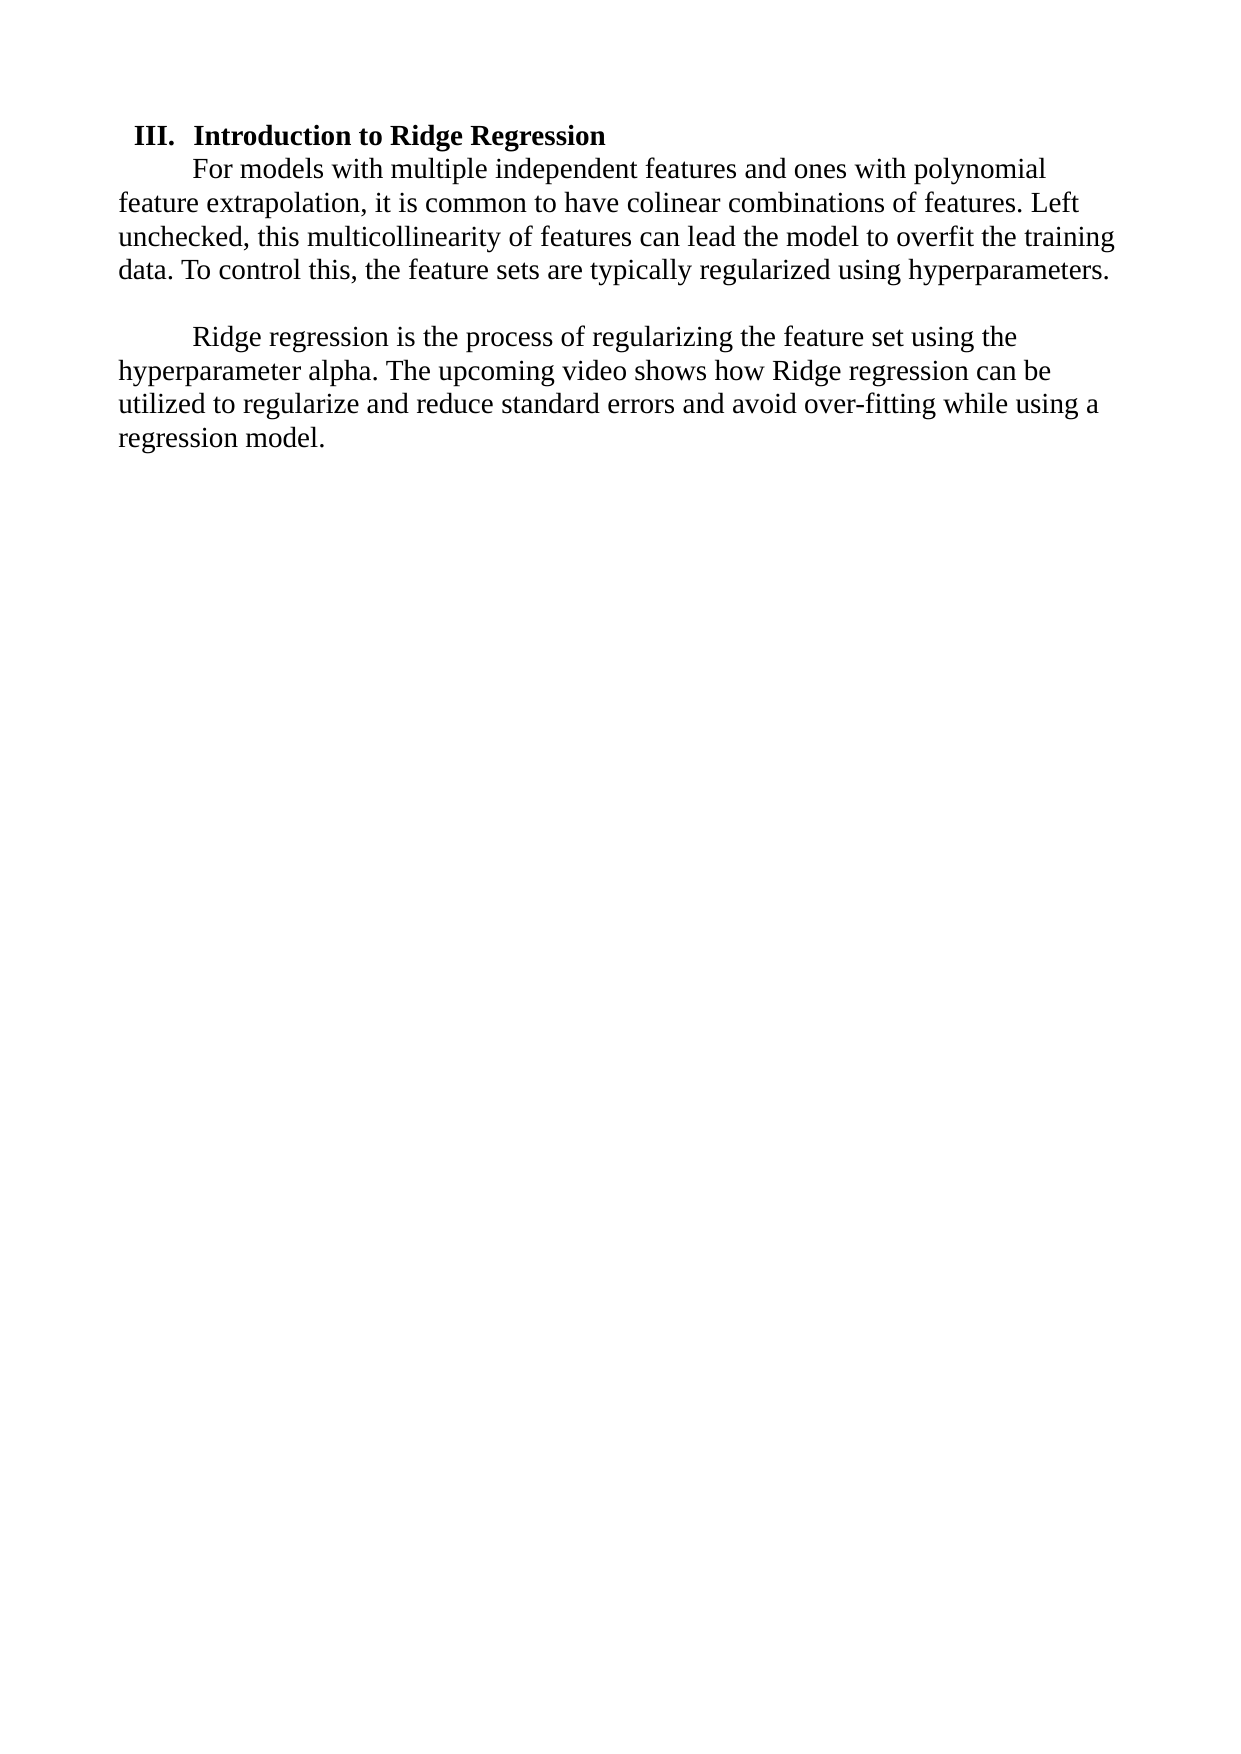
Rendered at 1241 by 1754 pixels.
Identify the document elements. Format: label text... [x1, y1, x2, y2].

text For models with multiple independent features and ones with polynomial feature extrapolation, it is common to have colinear combinations of features. Left unchecked, this multicollinearity of features can lead the model to overfit the training data. To control this, the feature sets are typically regularized using hyperparameters. [118, 152, 1122, 286]
text Ridge regression is the process of regularizing the feature set using the hyperparameter alpha. The upcoming video shows how Ridge regression can be utilized to regularize and reduce standard errors and avoid over-fitting while using a regression model. [118, 319, 1122, 453]
list Introduction to Ridge Regression [175, 118, 1122, 152]
